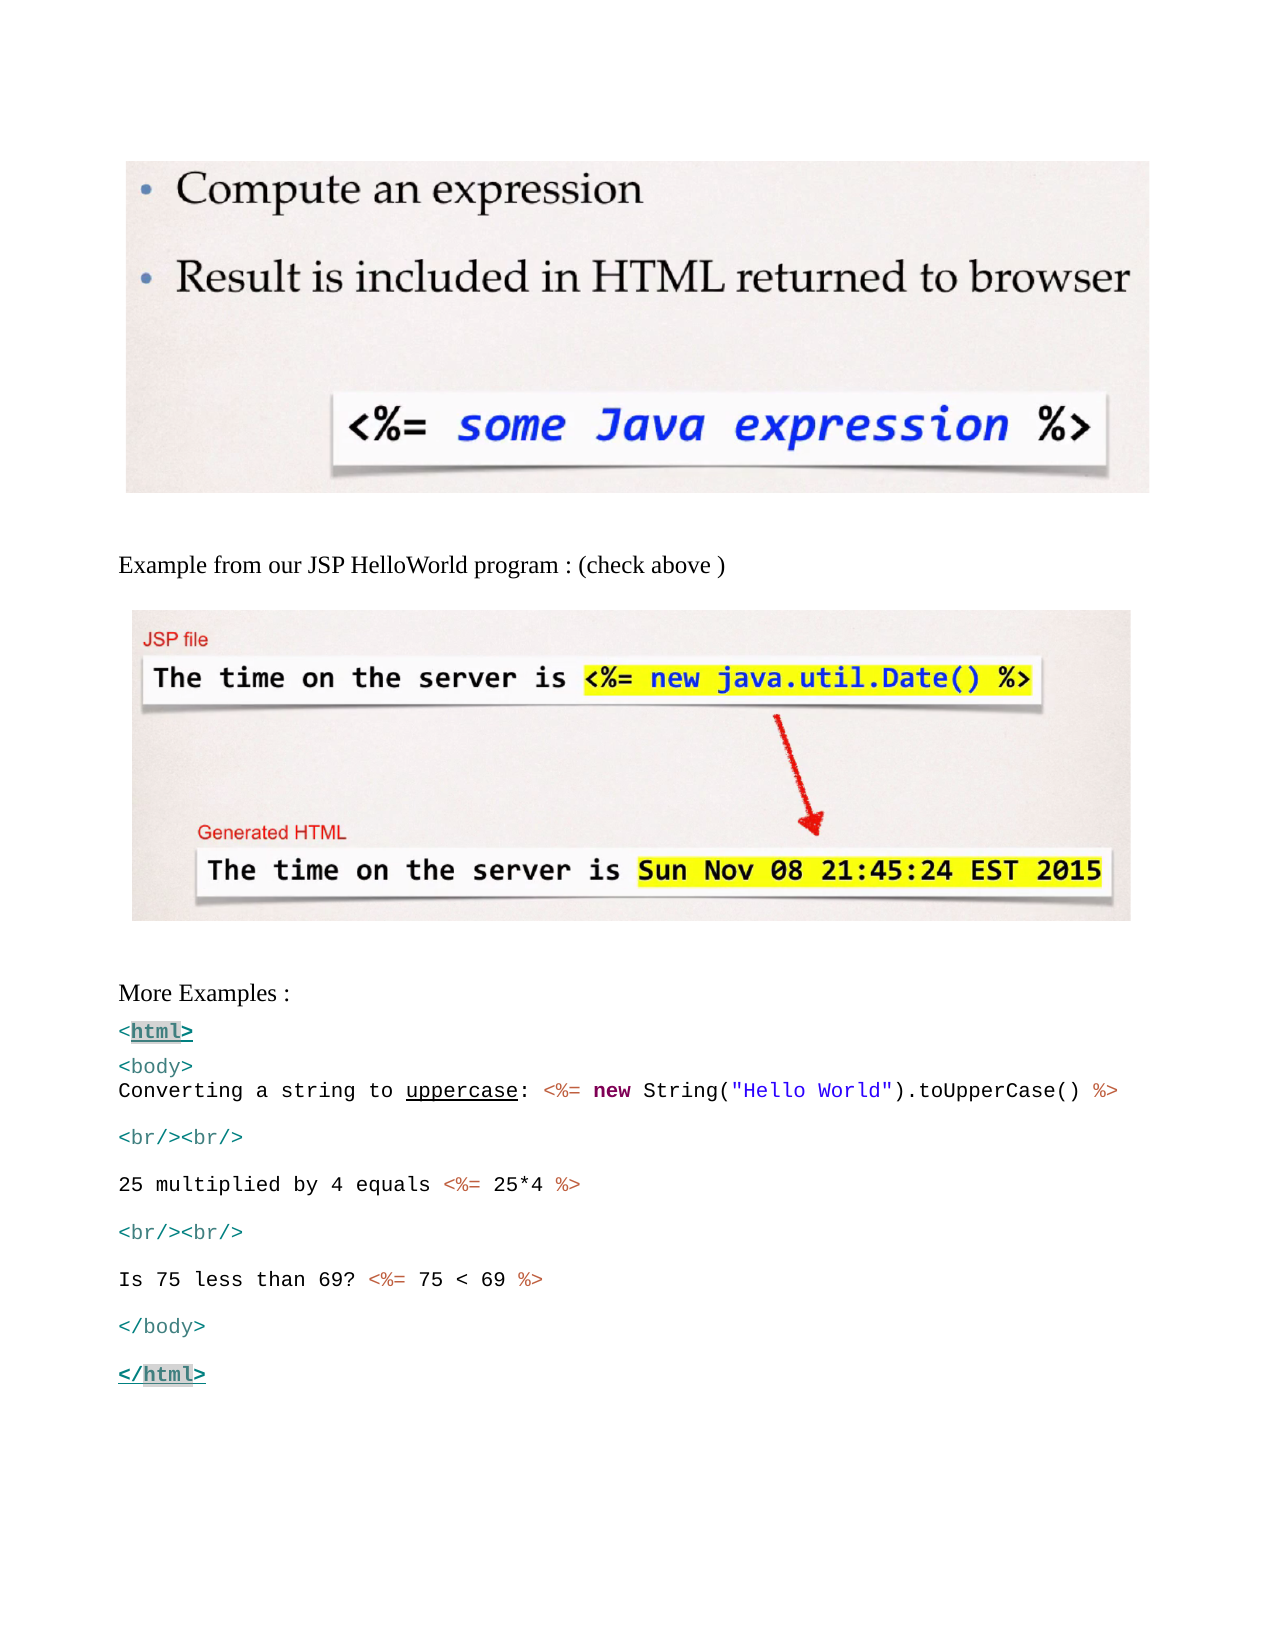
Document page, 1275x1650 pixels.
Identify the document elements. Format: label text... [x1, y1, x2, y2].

picture [125, 161, 1150, 493]
text 25 multiplied by 4 equals <%= 25*4 %> [118, 1174, 1157, 1198]
text <body> [118, 1056, 1157, 1080]
text <br/><br/> [118, 1222, 1157, 1245]
picture [132, 610, 1131, 921]
text Converting a string to uppercase: <%= new String("Hello World").toUpperCase() %> [118, 1080, 1157, 1103]
text Is 75 less than 69? <%= 75 < 69 %> [118, 1269, 1157, 1293]
text </html> [118, 1364, 1157, 1387]
text <br/><br/> [118, 1127, 1157, 1151]
text </body> [118, 1316, 1157, 1340]
text <html> [118, 1021, 1157, 1044]
text Example from our JSP HelloWorld program : (check above ) [118, 550, 1157, 579]
text More Examples : [118, 978, 1157, 1006]
